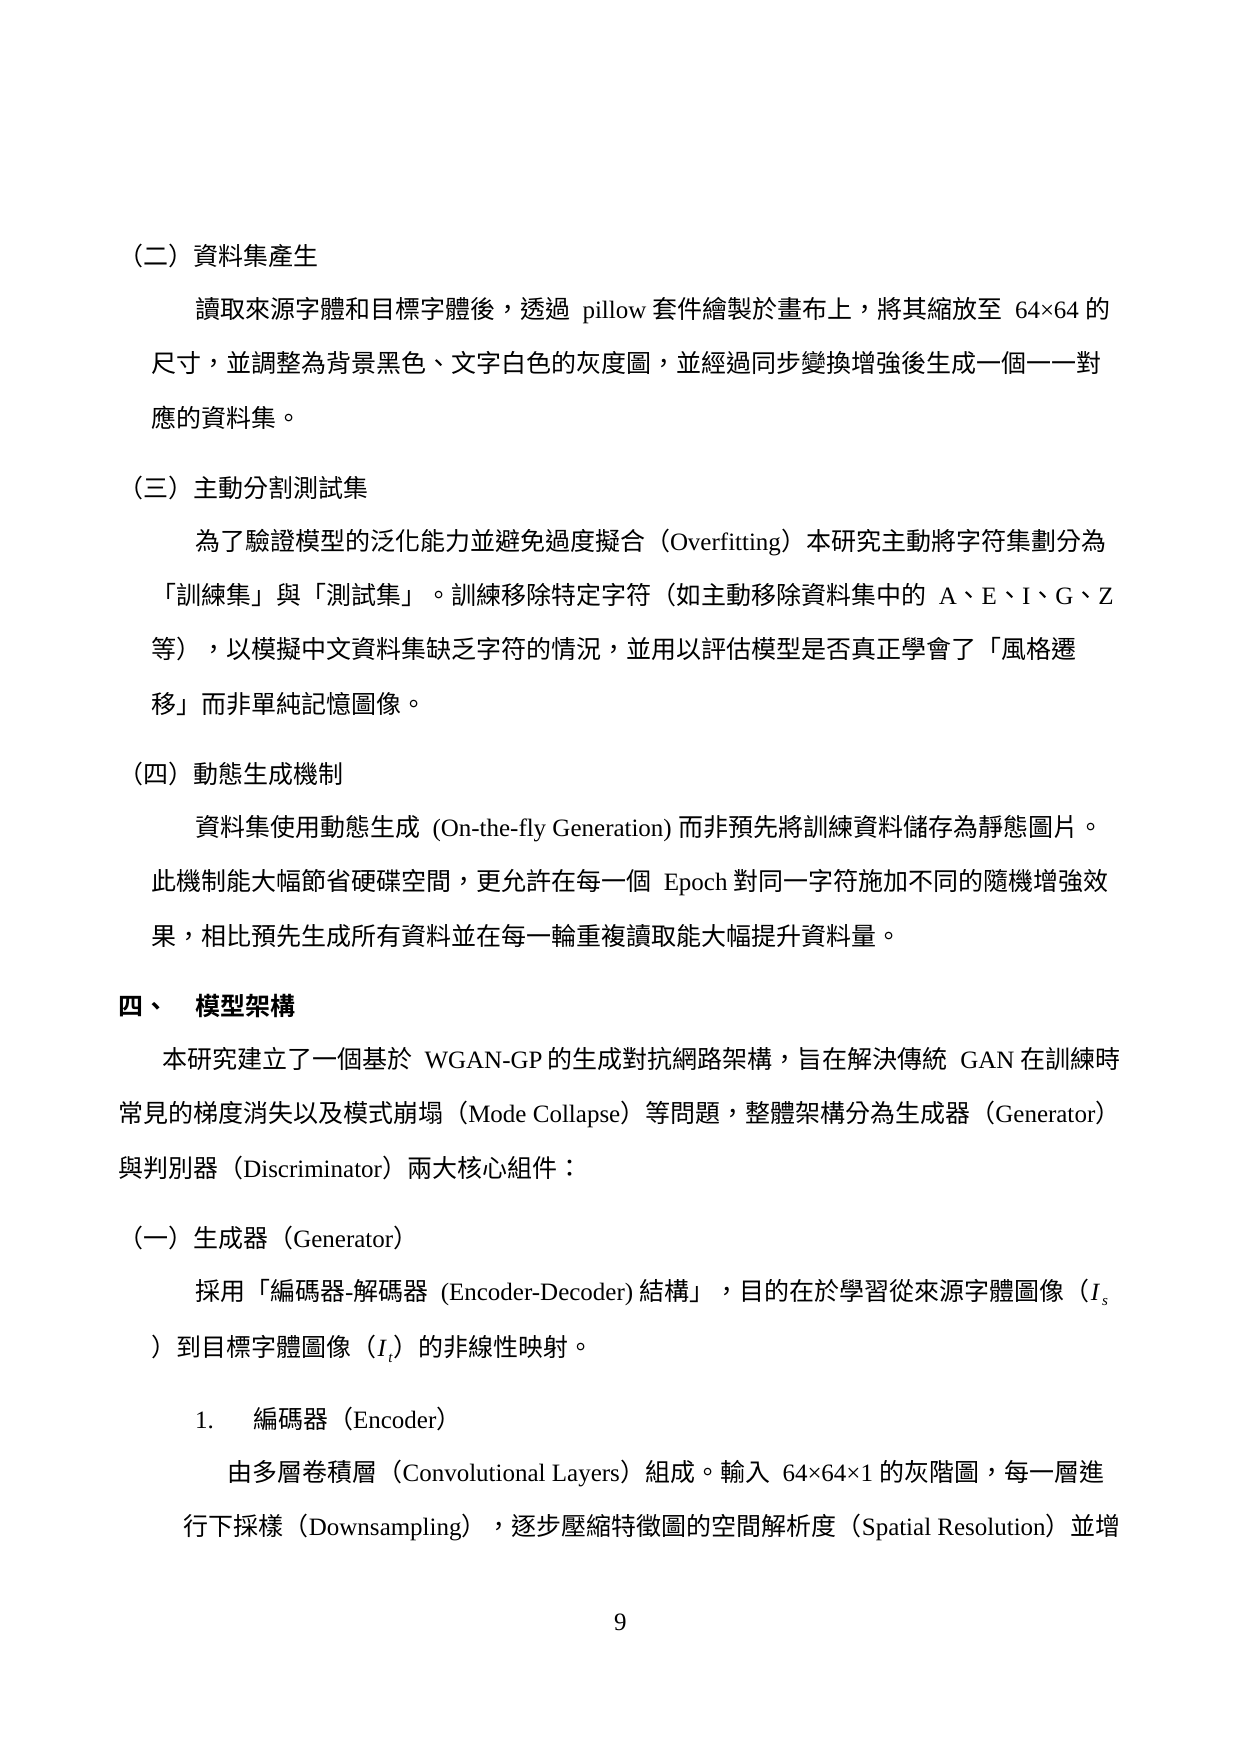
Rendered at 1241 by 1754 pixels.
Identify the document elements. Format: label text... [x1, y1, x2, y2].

subtitle 資料集產生 [118, 237, 1122, 273]
subtitle 模型架構 [118, 987, 1122, 1023]
subtitle 主動分割測試集 [118, 469, 1122, 505]
subtitle 生成器（Generator） [118, 1219, 1122, 1255]
text 為了驗證模型的泛化能力並避免過度擬合（Overfitting）本研究主動將字符集劃分為「訓練集」與「測試集」。訓練移除特定字符（如主動移除資料集中的 A、E、I、G、Z 等），以模擬中文資料集缺乏字符的情況，並用以評估模型是否真正學會了「風格遷移」而非單純記憶圖像。 [151, 521, 1122, 721]
subtitle 動態生成機制 [118, 755, 1122, 791]
subtitle 編碼器（Encoder） [165, 1400, 1122, 1436]
text 本研究建立了一個基於 WGAN-GP 的生成對抗網路架構，旨在解決傳統 GAN 在訓練時常見的梯度消失以及模式崩塌（Mode Collapse）等問題，整體架構分為生成器（Generator）與判別器（Discriminator）兩大核心組件： [118, 1039, 1122, 1184]
text 讀取來源字體和目標字體後，透過 pillow 套件繪製於畫布上，將其縮放至 64×64 的尺寸，並調整為背景黑色、文字白色的灰度圖，並經過同步變換增強後生成一個一一對應的資料集。 [151, 289, 1122, 434]
text 由多層卷積層（Convolutional Layers）組成。輸入 64×64×1 的灰階圖，每一層進行下採樣（Downsampling），逐步壓縮特徵圖的空間解析度（Spatial Resolution）並增加特徵通道數（Channels），並使用 Leaky ReLU 作為激活函數（負斜率 ），相較於 ReLU 能避免「死神經元」問題。此過程旨在提取字體的筆畫結構與幾何特徵。 [184, 1452, 1122, 1543]
text 資料集使用動態生成 (On-the-fly Generation) 而非預先將訓練資料儲存為靜態圖片。此機制能大幅節省硬碟空間，更允許在每一個 Epoch 對同一字符施加不同的隨機增強效果，相比預先生成所有資料並在每一輪重複讀取能大幅提升資料量。 [151, 807, 1122, 952]
text 採用「編碼器-解碼器 (Encoder-Decoder) 結構」，目的在於學習從來源字體圖像（）到目標字體圖像（）的非線性映射。 [151, 1271, 1122, 1366]
